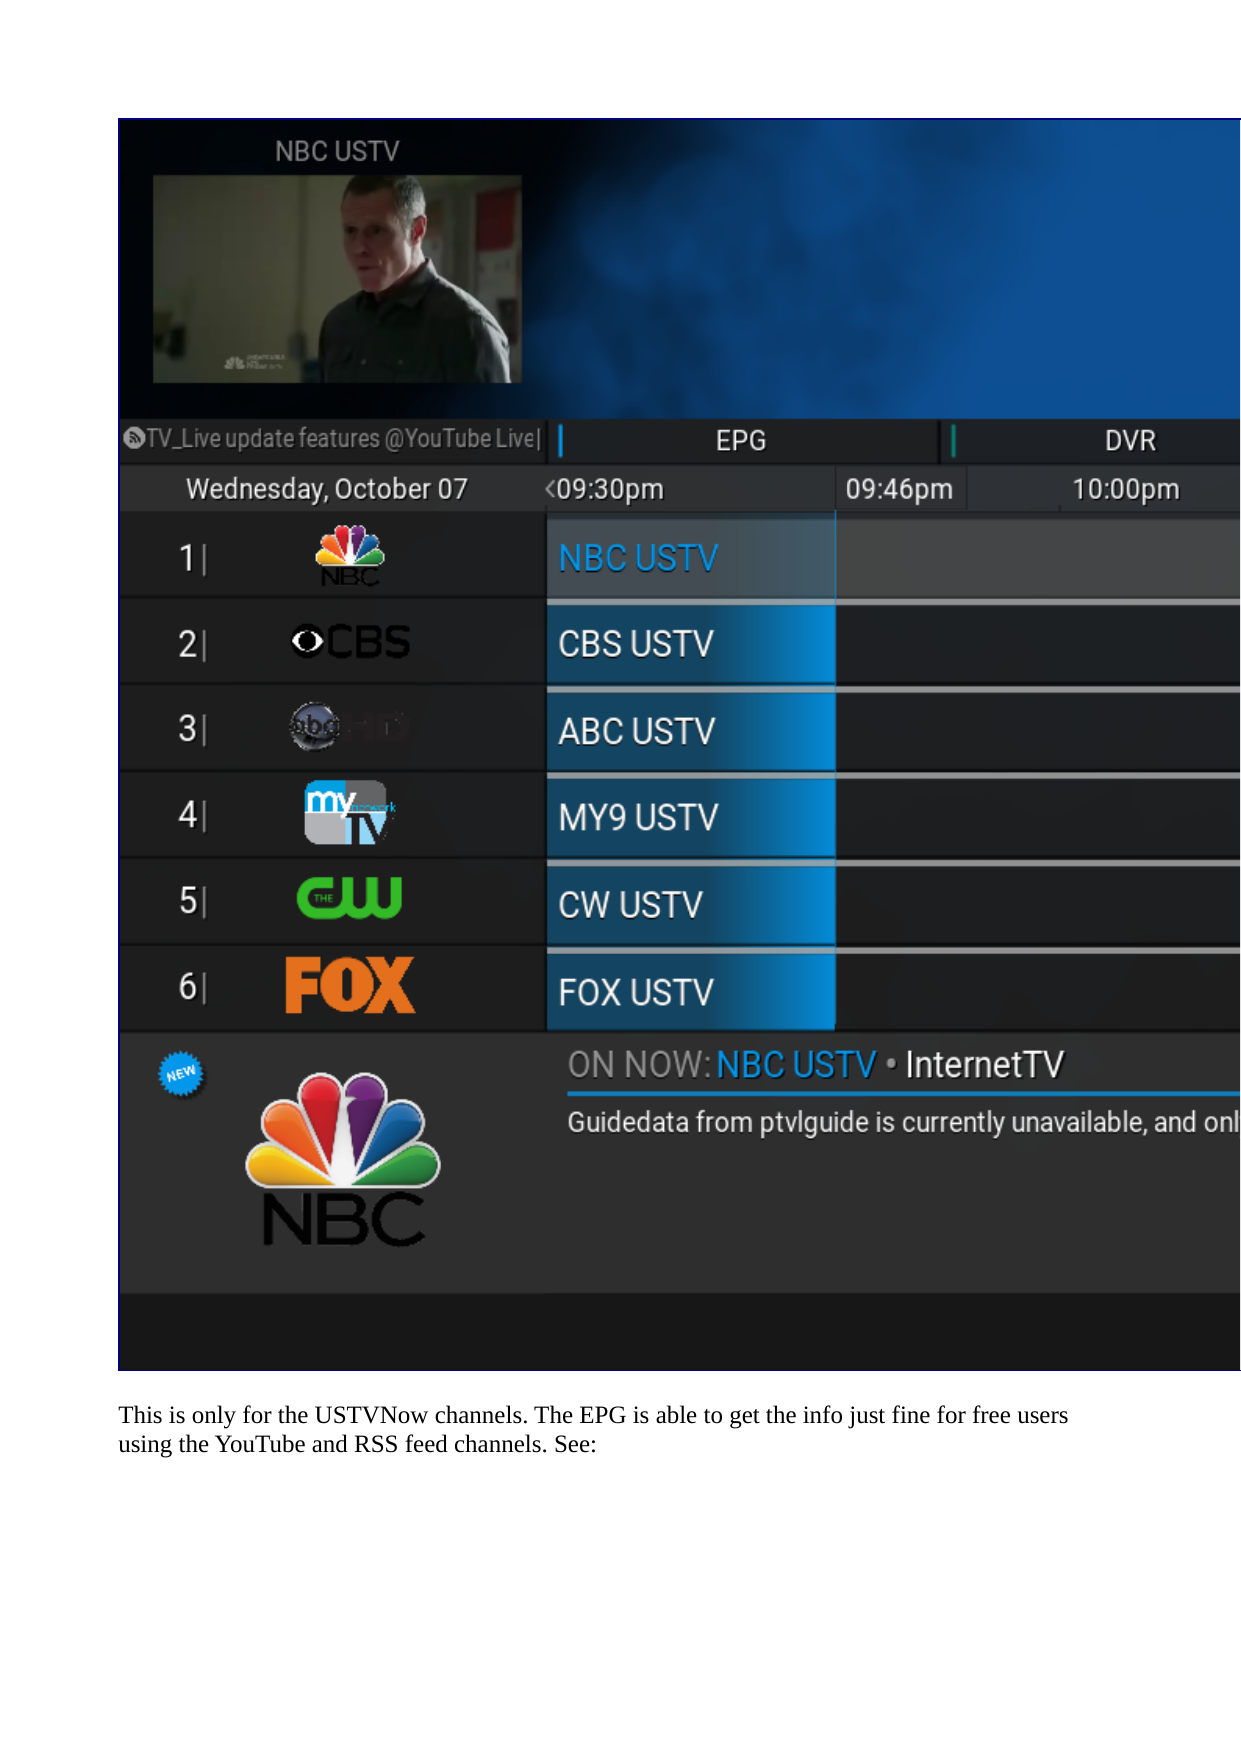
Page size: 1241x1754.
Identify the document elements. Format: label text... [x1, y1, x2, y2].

text This is only for the USTVNow channels. The EPG is able to get the info just fine for free users using the YouTube and RSS feed channels. See: [118, 1371, 1122, 1457]
picture [120, 120, 1241, 1370]
